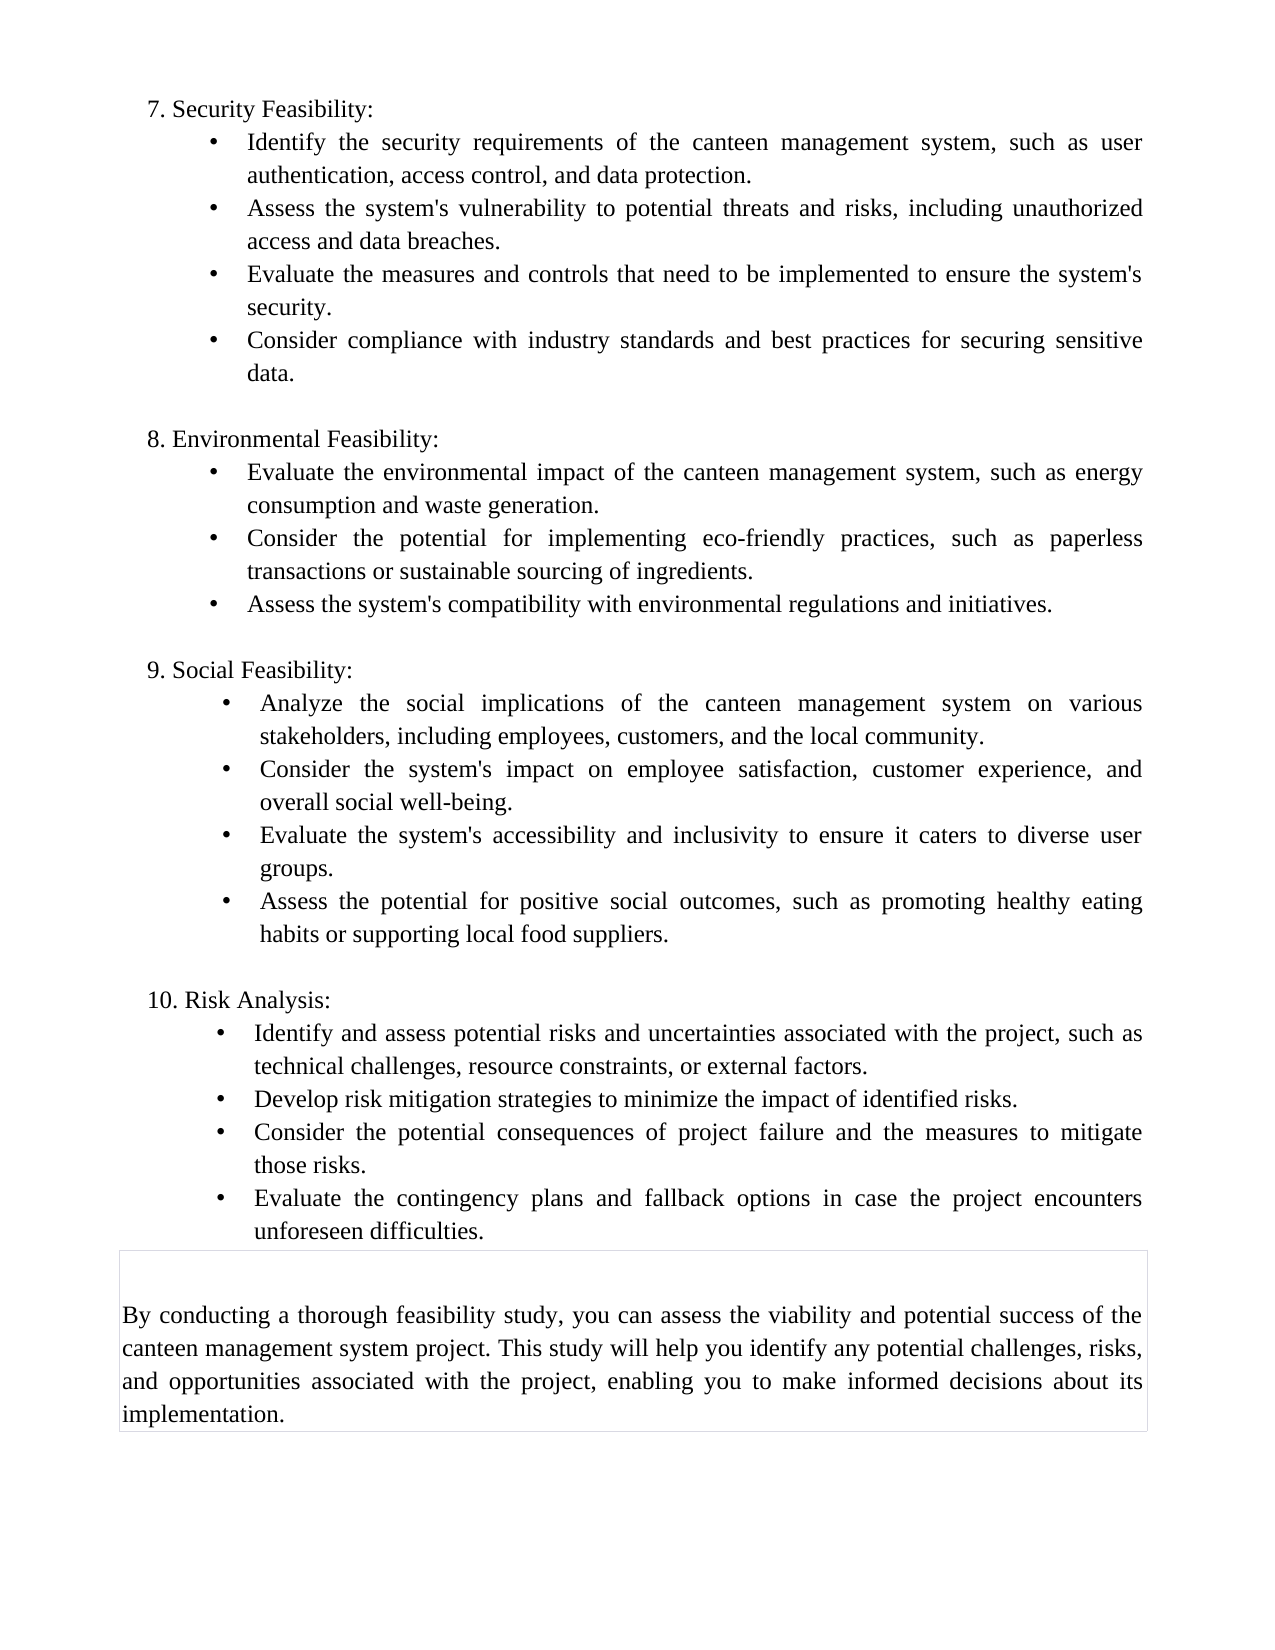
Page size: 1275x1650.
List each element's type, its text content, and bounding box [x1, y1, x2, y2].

list Evaluate the environmental impact of the canteen management system, such as energy consumption and waste generation. [209, 457, 1144, 519]
list Identify the security requirements of the canteen management system, such as user authentication, access control, and data protection. [209, 127, 1144, 188]
list Evaluate the measures and controls that need to be implemented to ensure the system's security. [209, 259, 1144, 321]
list Assess the system's vulnerability to potential threats and risks, including unauthorized access and data breaches. [209, 193, 1144, 254]
list Consider the system's impact on employee satisfaction, customer experience, and overall social well-being. [222, 754, 1144, 816]
text 7. Security Feasibility: [122, 94, 1144, 122]
list Develop risk mitigation strategies to minimize the impact of identified risks. [216, 1084, 1144, 1113]
text 10. Risk Analysis: [122, 985, 1144, 1014]
text By conducting a thorough feasibility study, you can assess the viability and potential success of the canteen management system project. This study will help you identify any potential challenges, risks, and opportunities associated with the project, enabling you to make informed decisions about its implementation. [120, 1297, 1147, 1431]
list Consider compliance with industry standards and best practices for securing sensitive data. [209, 325, 1144, 387]
list Evaluate the contingency plans and fallback options in case the project encounters unforeseen difficulties. [216, 1183, 1144, 1245]
list Identify and assess potential risks and uncertainties associated with the project, such as technical challenges, resource constraints, or external factors. [216, 1018, 1144, 1080]
list Analyze the social implications of the canteen management system on various stakeholders, including employees, customers, and the local community. [222, 688, 1144, 750]
list Assess the system's compatibility with environmental regulations and initiatives. [209, 589, 1144, 618]
list Consider the potential consequences of project failure and the measures to mitigate those risks. [216, 1117, 1144, 1179]
list Evaluate the system's accessibility and inclusivity to ensure it caters to diverse user groups. [222, 820, 1144, 882]
text 8. Environmental Feasibility: [122, 424, 1144, 453]
text 9. Social Feasibility: [122, 655, 1144, 684]
list Assess the potential for positive social outcomes, such as promoting healthy eating habits or supporting local food suppliers. [222, 886, 1144, 948]
list Consider the potential for implementing eco-friendly practices, such as paperless transactions or sustainable sourcing of ingredients. [209, 523, 1144, 585]
